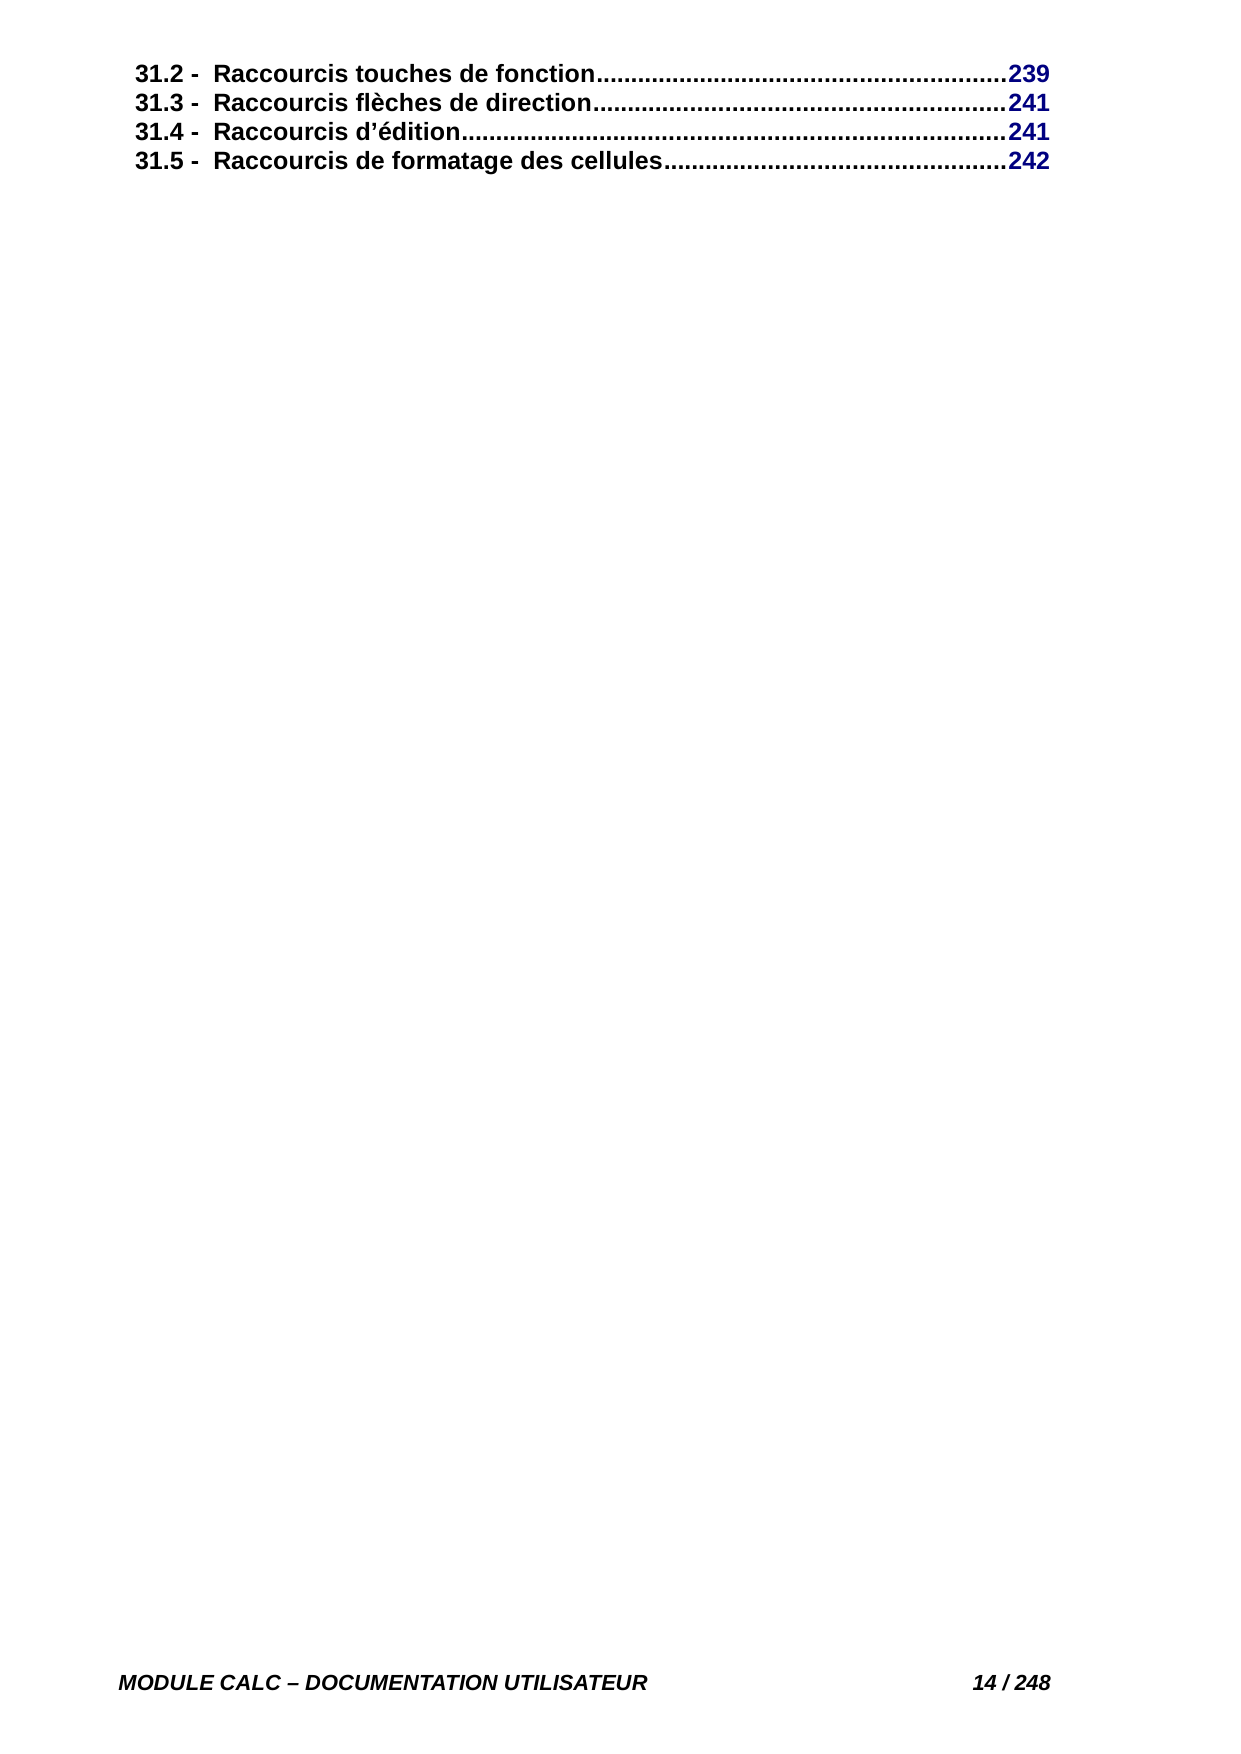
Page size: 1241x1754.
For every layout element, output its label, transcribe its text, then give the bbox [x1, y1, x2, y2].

text 31.3 - Raccourcis flèches de direction 241 [135, 88, 1122, 117]
text 31.2 - Raccourcis touches de fonction 239 [135, 59, 1122, 88]
text 31.4 - Raccourcis d’édition 241 [135, 117, 1122, 146]
text 31.5 - Raccourcis de formatage des cellules 242 [135, 146, 1122, 175]
